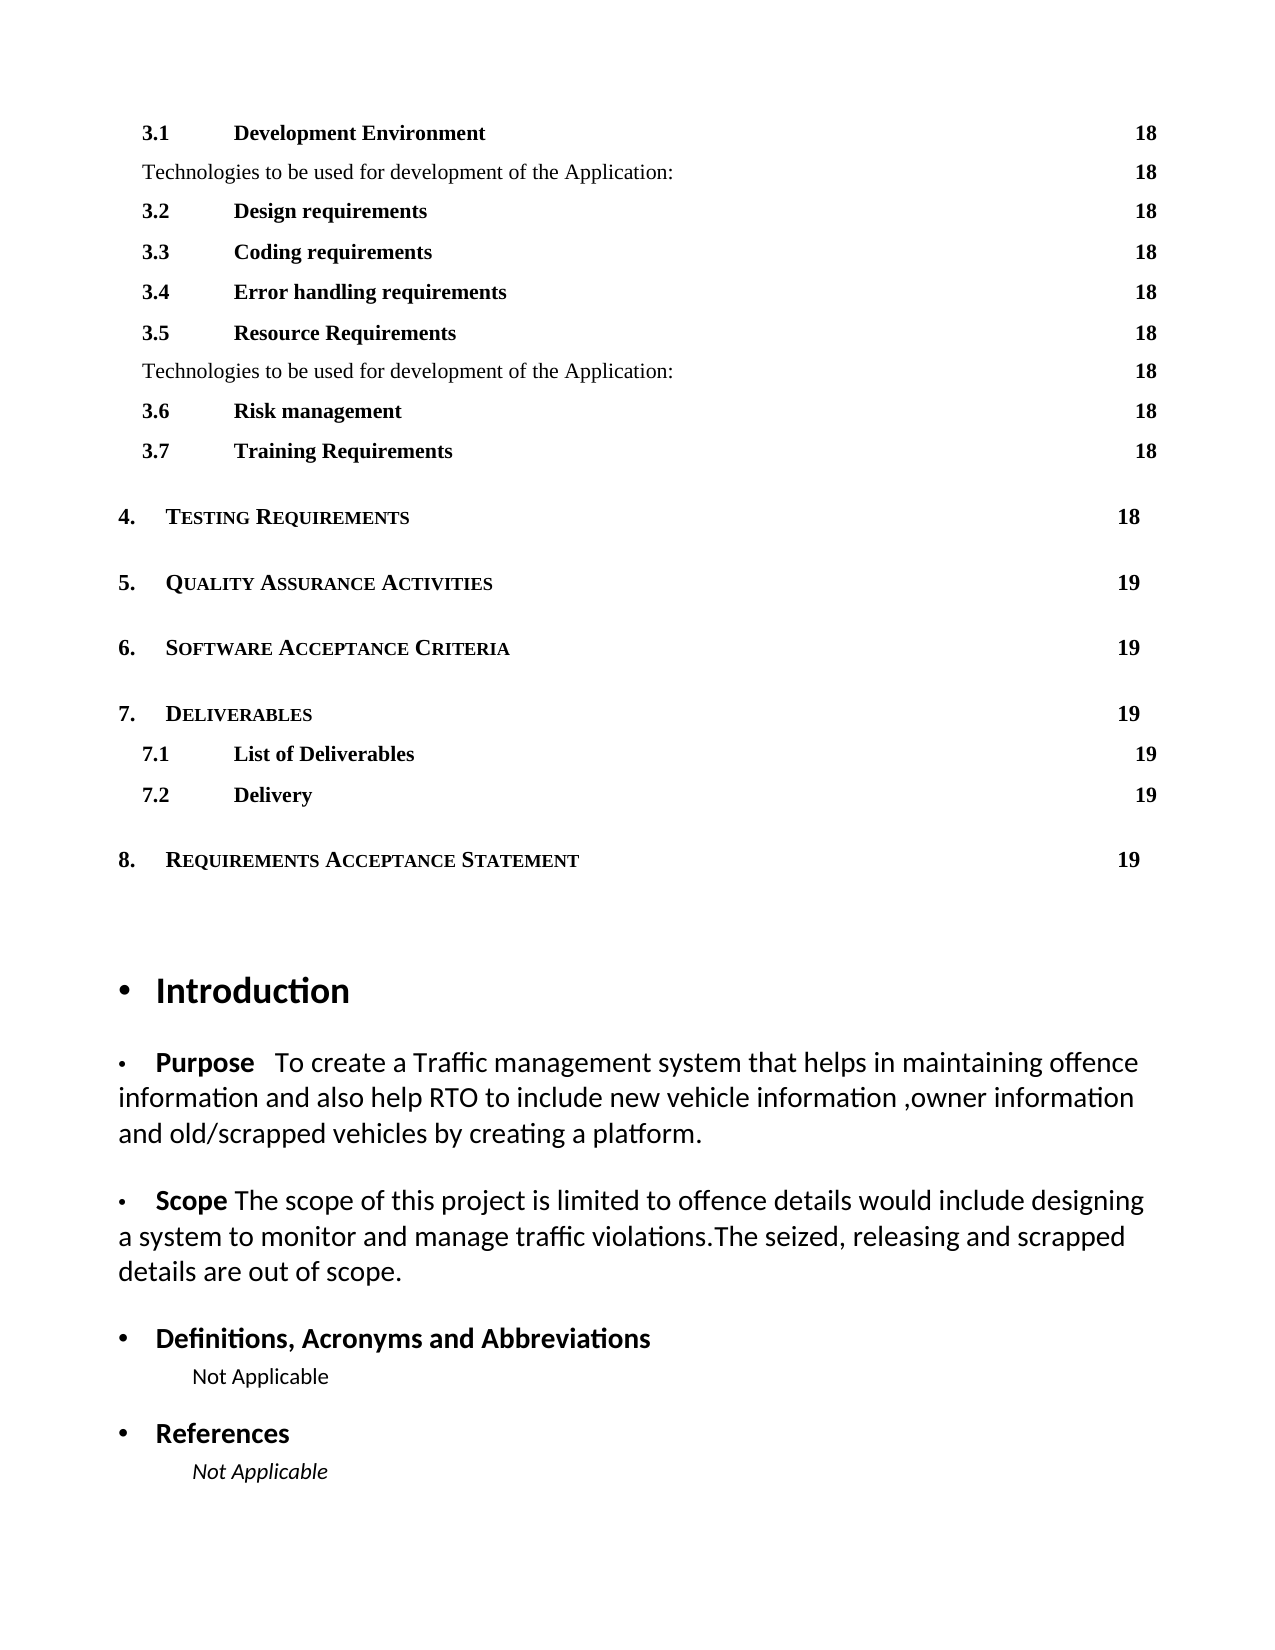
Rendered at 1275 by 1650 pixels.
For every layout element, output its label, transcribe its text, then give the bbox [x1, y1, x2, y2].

text 3.7 Training Requirements 18 [142, 437, 1157, 465]
text 7.2 Delivery 19 [142, 780, 1157, 808]
text 7. Deliverables 19 [118, 699, 1157, 727]
text 8. Requirements Acceptance Statement 19 [118, 845, 1157, 873]
text Not Applicable [192, 1362, 1157, 1390]
text Technologies to be used for development of the Application: 18 [142, 358, 1157, 384]
text Not Applicable [192, 1457, 1157, 1485]
text Technologies to be used for development of the Application: 18 [142, 159, 1157, 184]
text 4. Testing Requirements 18 [118, 502, 1157, 530]
list Purpose To create a Traffic management system that helps in maintaining offence information and also help RTO to include new vehicle information ,owner information and old/scrapped vehicles by creating a platform. [81, 1044, 1157, 1151]
text 3.1 Development Environment 18 [142, 118, 1157, 146]
list References [81, 1415, 1157, 1451]
text 3.2 Design requirements 18 [142, 196, 1157, 224]
text 3.6 Risk management 18 [142, 396, 1157, 424]
text 6. Software Acceptance Criteria 19 [118, 633, 1157, 661]
text 3.3 Coding requirements 18 [142, 237, 1157, 265]
list Definitions, Acronyms and Abbreviations [81, 1320, 1157, 1356]
list Introduction [81, 967, 1157, 1013]
text 3.4 Error handling requirements 18 [142, 277, 1157, 305]
text 7.1 List of Deliverables 19 [142, 739, 1157, 767]
list Scope The scope of this project is limited to offence details would include designing a system to monitor and manage traffic violations.The seized, releasing and scrapped details are out of scope. [81, 1182, 1157, 1289]
text 3.5 Resource Requirements 18 [142, 318, 1157, 346]
text 5. Quality Assurance Activities 19 [118, 568, 1157, 596]
